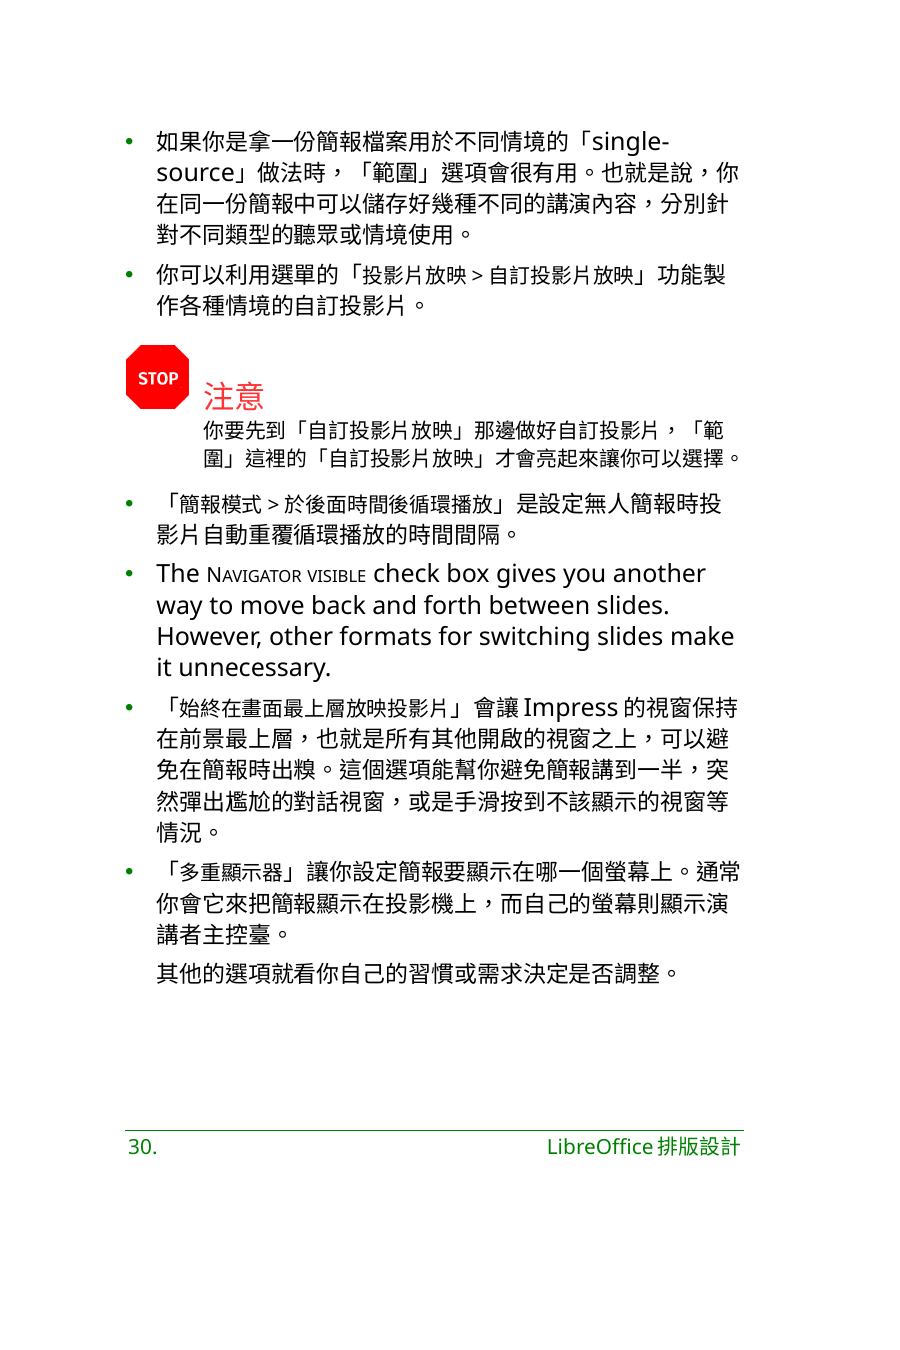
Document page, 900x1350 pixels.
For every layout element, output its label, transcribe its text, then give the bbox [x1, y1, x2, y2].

list 你可以利用選單的「投影片放映 > 自訂投影片放映」功能製作各種情境的自訂投影片。 [125, 258, 744, 321]
text 你要先到「自訂投影片放映」那邊做好自訂投影片，「範圍」這裡的「自訂投影片放映」才會亮起來讓你可以選擇。 [203, 417, 744, 471]
list 注意 [125, 345, 744, 417]
list 如果你是拿一份簡報檔案用於不同情境的「single-source」做法時，「範圍」選項會很有用。也就是說，你在同一份簡報中可以儲存好幾種不同的講演內容，分別針對不同類型的聽眾或情境使用。 [125, 125, 744, 250]
list 「多重顯示器」讓你設定簡報要顯示在哪一個螢幕上。通常你會它來把簡報顯示在投影機上，而自己的螢幕則顯示演講者主控臺。 [125, 856, 744, 949]
picture [126, 345, 189, 409]
list 「始終在畫面最上層放映投影片」會讓Impress的視窗保持在前景最上層，也就是所有其他開啟的視窗之上，可以避免在簡報時出糗。這個選項能幫你避免簡報講到一半，突然彈出尷尬的對話視窗，或是手滑按到不該顯示的視窗等情況。 [125, 691, 744, 847]
list The Navigator visible check box gives you another way to move back and forth between slides. However, other formats for switching slides make it unnecessary. [125, 558, 744, 683]
list 「簡報模式 > 於後面時間後循環播放」是設定無人簡報時投影片自動重覆循環播放的時間間隔。 [125, 487, 744, 549]
list 其他的選項就看你自己的習慣或需求決定是否調整。 [125, 958, 744, 989]
